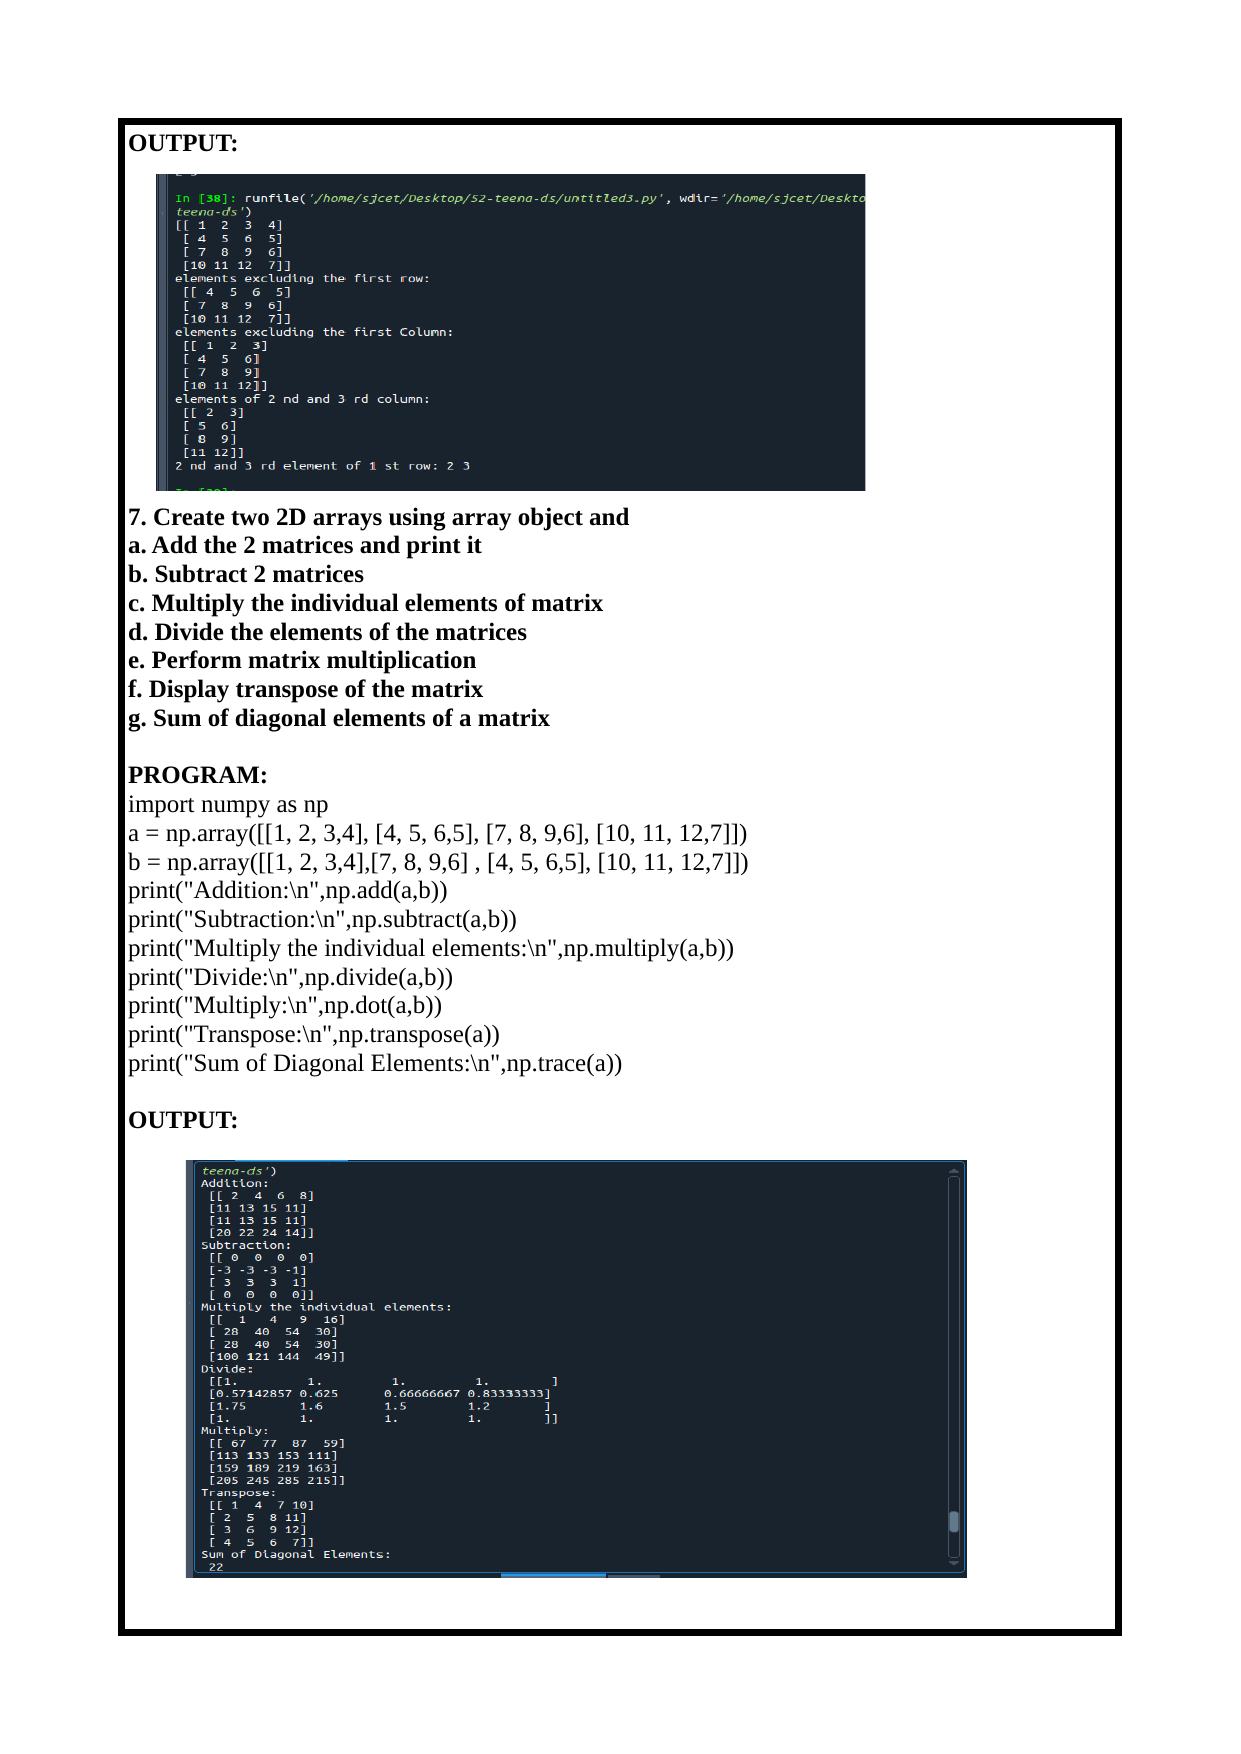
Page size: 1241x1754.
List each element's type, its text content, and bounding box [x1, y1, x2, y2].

text e. Perform matrix multiplication [128, 645, 1112, 674]
picture [712, 174, 866, 491]
text OUTPUT: [128, 128, 1112, 157]
text import numpy as np [128, 789, 1112, 818]
text print("Addition:\n",np.add(a,b)) [128, 875, 1112, 904]
text d. Divide the elements of the matrices [128, 617, 1112, 645]
text print("Transpose:\n",np.transpose(a)) [128, 1019, 1112, 1048]
text b = np.array([[1, 2, 3,4],[7, 8, 9,6] , [4, 5, 6,5], [10, 11, 12,7]]) [128, 847, 1112, 875]
text PROGRAM: [128, 760, 1112, 789]
text print("Subtraction:\n",np.subtract(a,b)) [128, 904, 1112, 933]
text b. Subtract 2 matrices [128, 559, 1112, 588]
text a = np.array([[1, 2, 3,4], [4, 5, 6,5], [7, 8, 9,6], [10, 11, 12,7]]) [128, 818, 1112, 847]
text print("Multiply the individual elements:\n",np.multiply(a,b)) [128, 933, 1112, 962]
text a. Add the 2 matrices and print it [128, 530, 1112, 559]
text print("Divide:\n",np.divide(a,b)) [128, 962, 1112, 990]
text 7. Create two 2D arrays using array object and [128, 502, 1112, 530]
text f. Display transpose of the matrix [128, 674, 1112, 703]
text OUTPUT: [128, 1105, 1112, 1134]
text c. Multiply the individual elements of matrix [128, 588, 1112, 617]
text print("Multiply:\n",np.dot(a,b)) [128, 990, 1112, 1019]
text g. Sum of diagonal elements of a matrix [128, 703, 1112, 732]
text print("Sum of Diagonal Elements:\n",np.trace(a)) [128, 1048, 1112, 1077]
